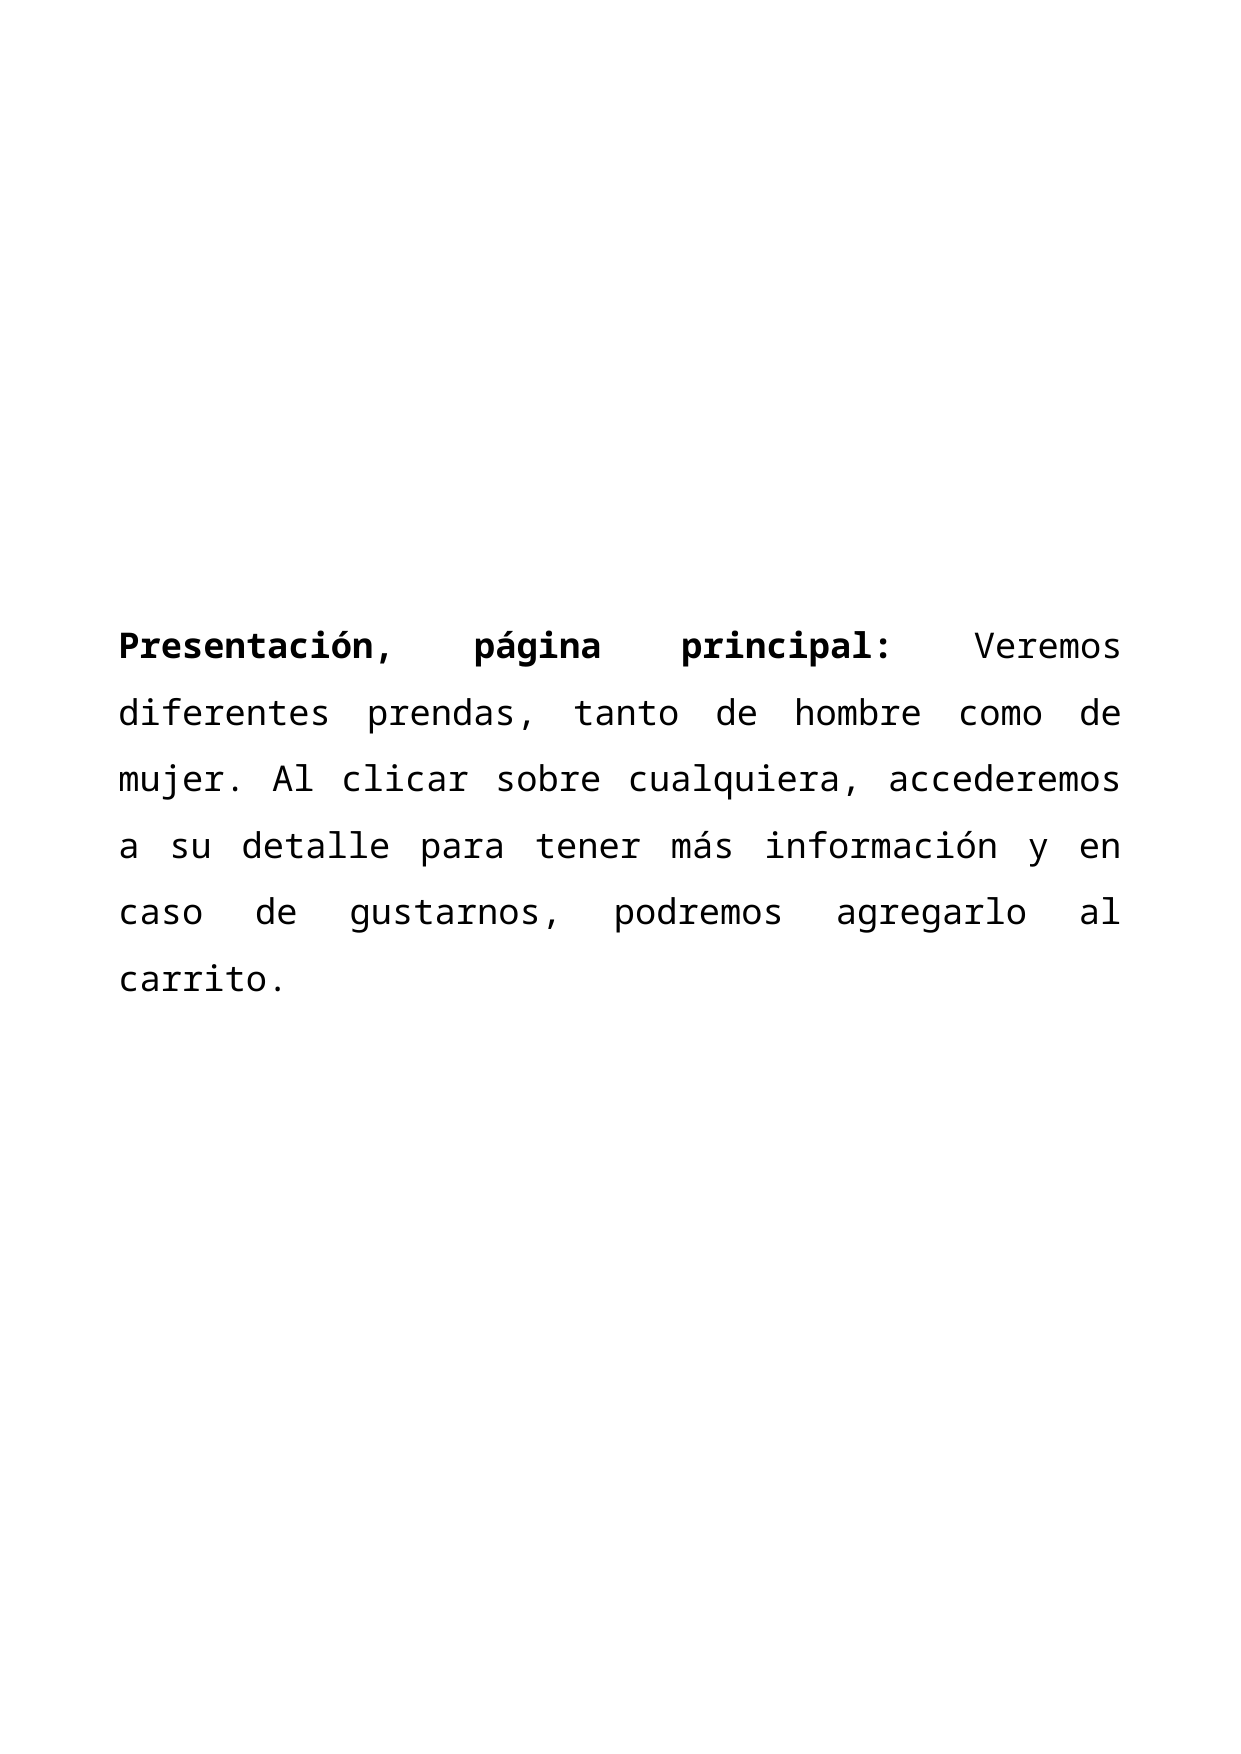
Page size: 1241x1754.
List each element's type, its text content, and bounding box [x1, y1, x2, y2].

text Presentación, página principal: Veremos diferentes prendas, tanto de hombre como de mujer. Al clicar sobre cualquiera, accederemos a su detalle para tener más información y en caso de gustarnos, podremos agregarlo al carrito. [118, 621, 1122, 1002]
